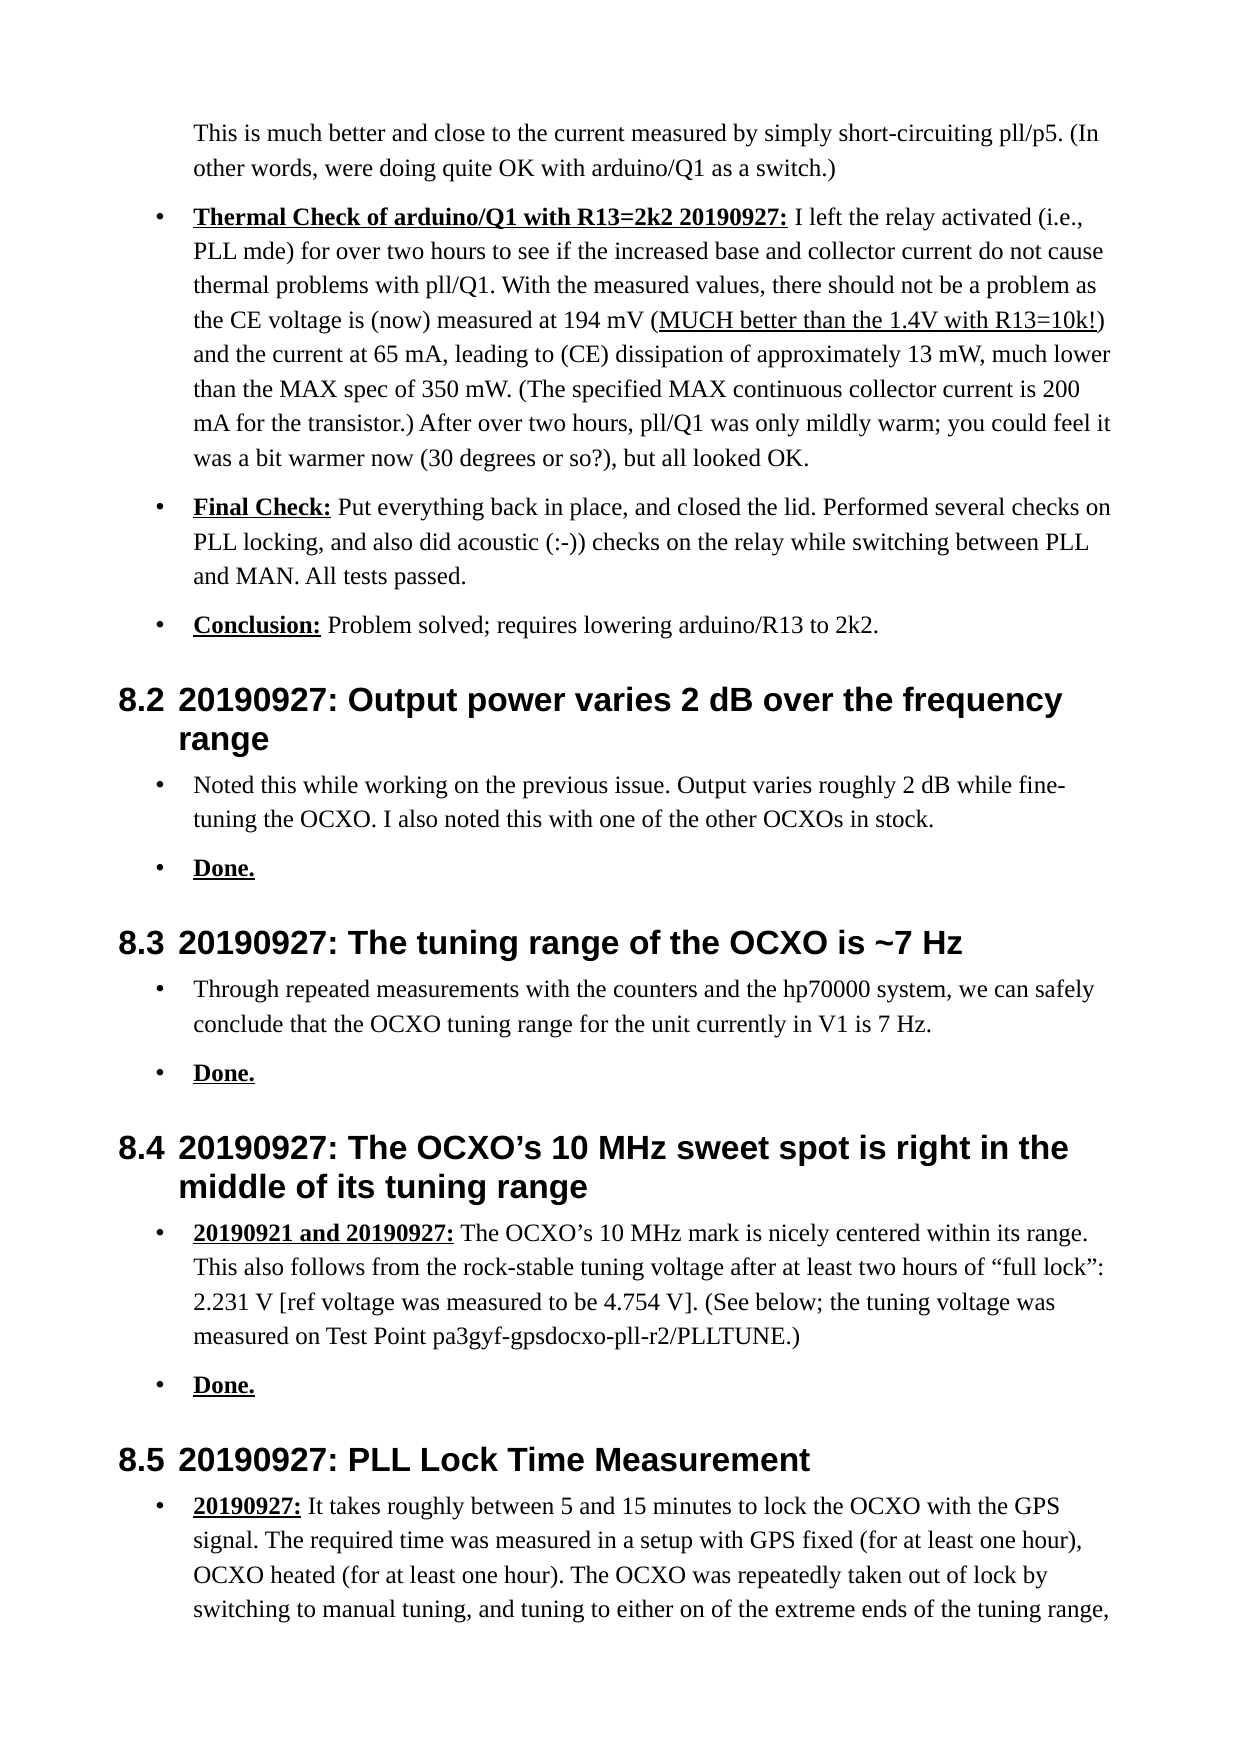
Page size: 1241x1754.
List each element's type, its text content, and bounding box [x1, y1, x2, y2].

list Noted this while working on the previous issue. Output varies roughly 2 dB while fine-tuning the OCXO. I also noted this with one of the other OCXOs in stock. [156, 770, 1122, 833]
list 20190921 and 20190927: The OCXO’s 10 MHz mark is nicely centered within its range. This also follows from the rock-stable tuning voltage after at least two hours of “full lock”: 2.231 V [ref voltage was measured to be 4.754 V]. (See below; the tuning voltage was measured on Test Point pa3gyf-gpsdocxo-pll-r2/PLLTUNE.) [156, 1218, 1122, 1350]
subtitle 20190927: The tuning range of the OCXO is ~7 Hz [118, 923, 1122, 962]
list Thermal Check of arduino/Q1 with R13=2k2 20190927: I left the relay activated (i.e., PLL mde) for over two hours to see if the increased base and collector current do not cause thermal problems with pll/Q1. With the measured values, there should not be a problem as the CE voltage is (now) measured at 194 mV (MUCH better than the 1.4V with R13=10k!) and the current at 65 mA, leading to (CE) dissipation of approximately 13 mW, much lower than the MAX spec of 350 mW. (The specified MAX continuous collector current is 200 mA for the transistor.) After over two hours, pll/Q1 was only mildly warm; you could feel it was a bit warmer now (30 degrees or so?), but all looked OK. [156, 202, 1122, 472]
list Done. [156, 1370, 1122, 1399]
list Done. [156, 1058, 1122, 1087]
list This is much better and close to the current measured by simply short-circuiting pll/p5. (In other words, were doing quite OK with arduino/Q1 as a switch.) [156, 118, 1122, 181]
subtitle 20190927: Output power varies 2 dB over the frequency range [118, 680, 1122, 757]
list 20190927: It takes roughly between 5 and 15 minutes to lock the OCXO with the GPS signal. The required time was measured in a setup with GPS fixed (for at least one hour), OCXO heated (for at least one hour). The OCXO was repeatedly taken out of lock by switching to manual tuning, and tuning to either on of the extreme ends of the tuning range, [156, 1491, 1122, 1623]
list Final Check: Put everything back in place, and closed the lid. Performed several checks on PLL locking, and also did acoustic (:-)) checks on the relay while switching between PLL and MAN. All tests passed. [156, 492, 1122, 590]
list Done. [156, 853, 1122, 882]
list Through repeated measurements with the counters and the hp70000 system, we can safely conclude that the OCXO tuning range for the unit currently in V1 is 7 Hz. [156, 974, 1122, 1038]
subtitle 20190927: The OCXO’s 10 MHz sweet spot is right in the middle of its tuning range [118, 1128, 1122, 1205]
list Conclusion: Problem solved; requires lowering arduino/R13 to 2k2. [156, 610, 1122, 639]
subtitle 20190927: PLL Lock Time Measurement [118, 1440, 1122, 1479]
